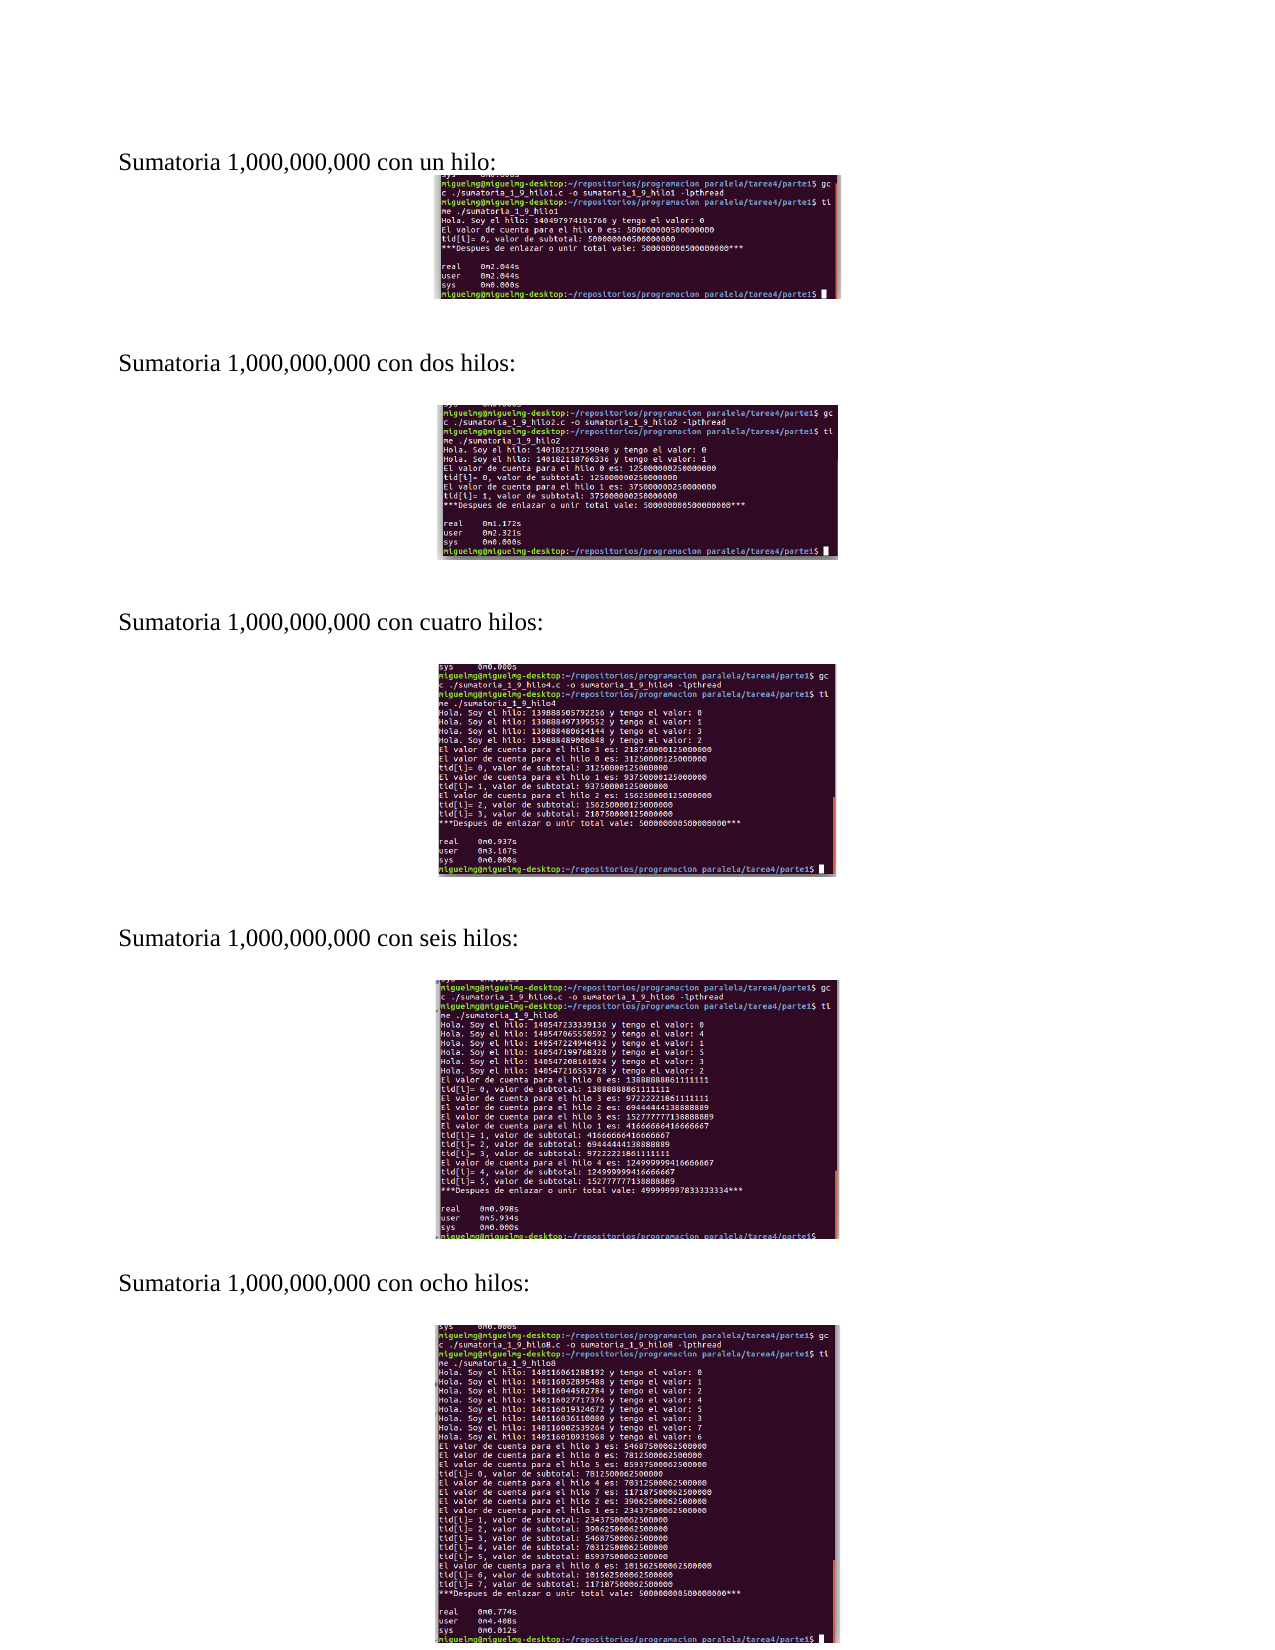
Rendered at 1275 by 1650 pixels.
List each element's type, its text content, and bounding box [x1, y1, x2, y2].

text Sumatoria 1,000,000,000 con ocho hilos: [118, 1268, 1157, 1297]
picture [522, 980, 836, 1239]
text Sumatoria 1,000,000,000 con dos hilos: [118, 348, 1157, 377]
text Sumatoria 1,000,000,000 con cuatro hilos: [118, 607, 1157, 636]
text Sumatoria 1,000,000,000 con seis hilos: [118, 923, 1157, 952]
picture [520, 175, 838, 299]
picture [527, 664, 832, 877]
picture [523, 1325, 839, 1643]
picture [521, 405, 830, 560]
text Sumatoria 1,000,000,000 con un hilo: [118, 147, 1157, 176]
